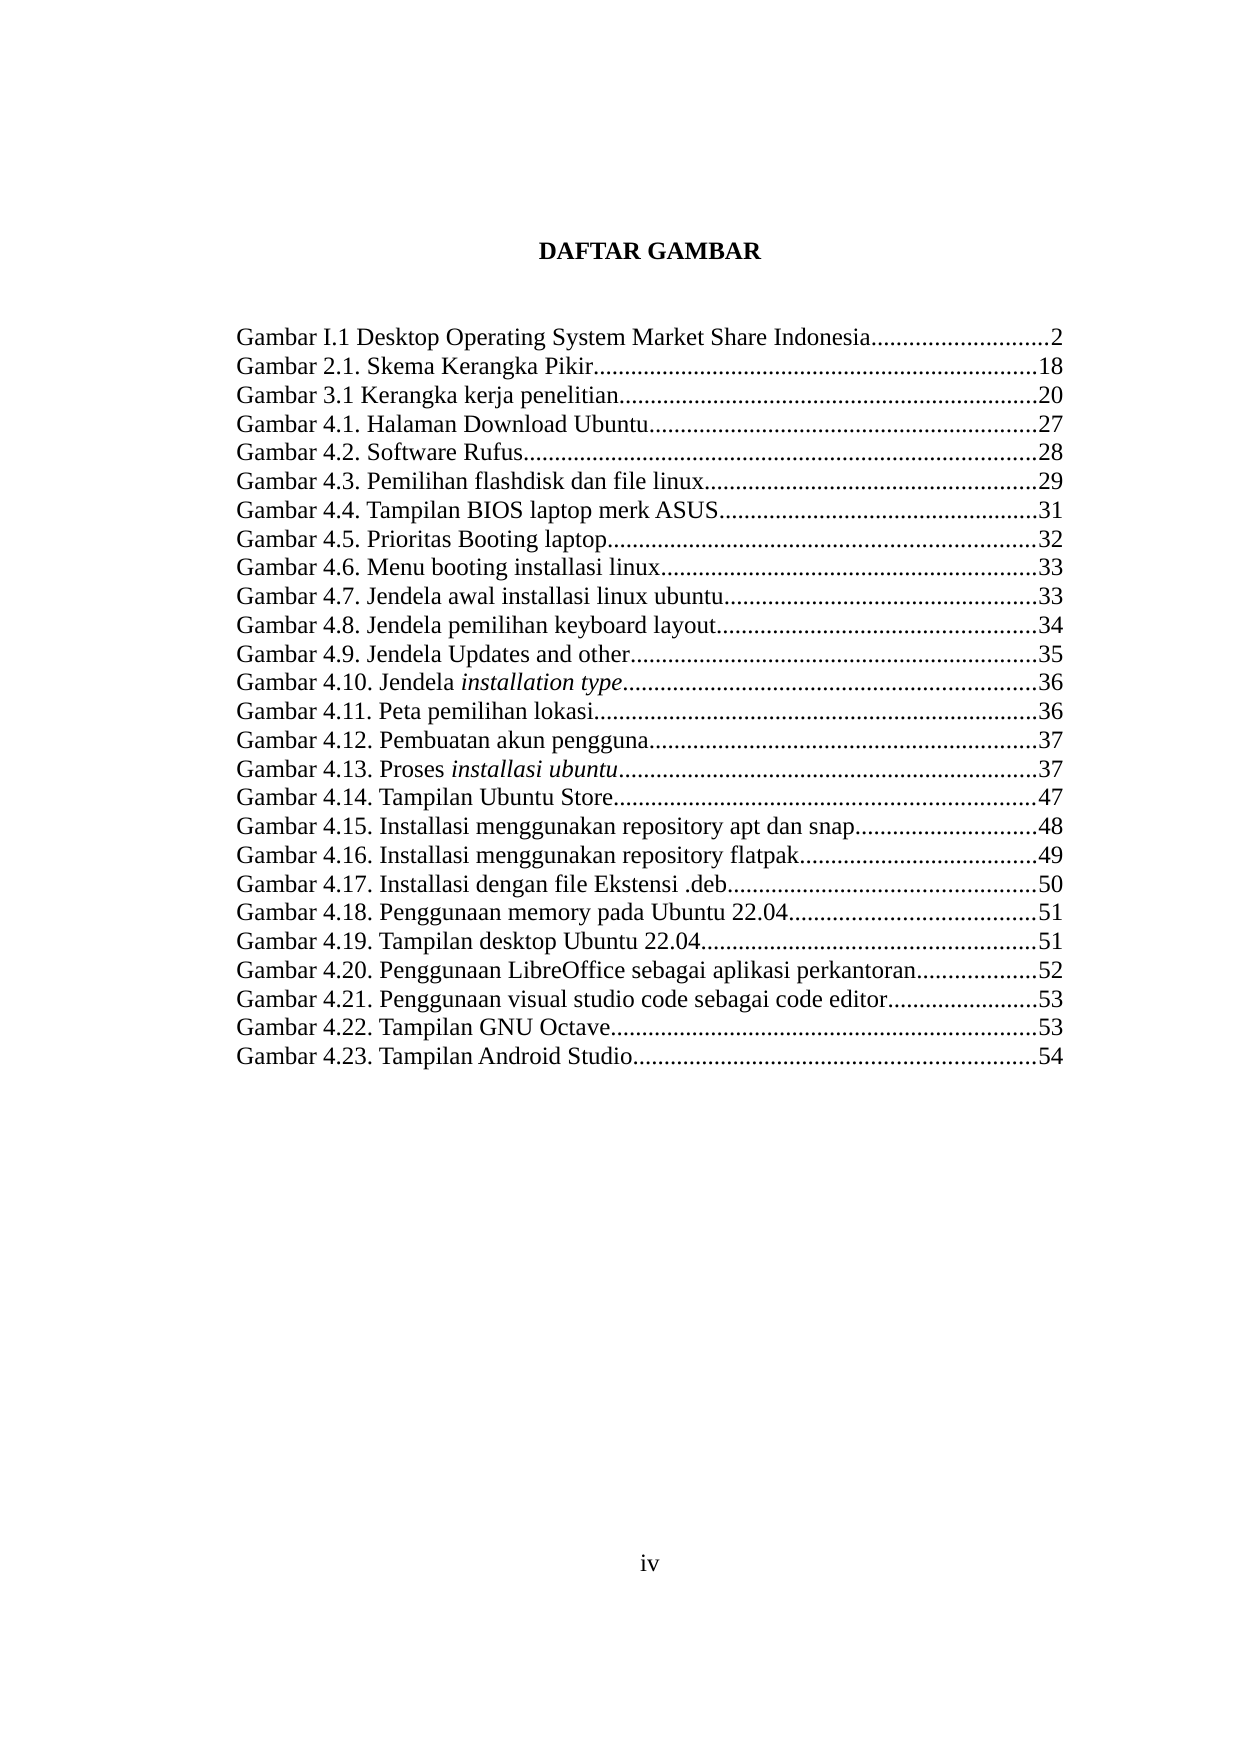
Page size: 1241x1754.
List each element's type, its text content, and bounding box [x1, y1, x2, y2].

text Gambar 4.4. Tampilan BIOS laptop merk ASUS 31 [236, 495, 1063, 524]
text Gambar 4.16. Installasi menggunakan repository flatpak 49 [236, 840, 1063, 869]
subtitle DAFTAR GAMBAR [236, 236, 1063, 265]
text Gambar 4.3. Pemilihan flashdisk dan file linux 29 [236, 466, 1063, 495]
text Gambar 2.1. Skema Kerangka Pikir 18 [236, 351, 1063, 380]
text Gambar I.1 Desktop Operating System Market Share Indonesia. 2 [236, 322, 1063, 351]
text Gambar 4.14. Tampilan Ubuntu Store 47 [236, 782, 1063, 811]
text Gambar 4.11. Peta pemilihan lokasi 36 [236, 696, 1063, 725]
text Gambar 4.9. Jendela Updates and other 35 [236, 639, 1063, 667]
text Gambar 4.19. Tampilan desktop Ubuntu 22.04 51 [236, 926, 1063, 955]
text Gambar 4.8. Jendela pemilihan keyboard layout 34 [236, 610, 1063, 639]
text Gambar 4.21. Penggunaan visual studio code sebagai code editor 53 [236, 984, 1063, 1012]
text Gambar 4.18. Penggunaan memory pada Ubuntu 22.04 51 [236, 897, 1063, 926]
text Gambar 3.1 Kerangka kerja penelitian 20 [236, 380, 1063, 409]
text Gambar 4.12. Pembuatan akun pengguna 37 [236, 725, 1063, 754]
text Gambar 4.6. Menu booting installasi linux 33 [236, 552, 1063, 581]
text Gambar 4.23. Tampilan Android Studio 54 [236, 1041, 1063, 1070]
text Gambar 4.13. Proses installasi ubuntu 37 [236, 754, 1063, 782]
text Gambar 4.15. Installasi menggunakan repository apt dan snap 48 [236, 811, 1063, 840]
text Gambar 4.7. Jendela awal installasi linux ubuntu 33 [236, 581, 1063, 610]
text Gambar 4.17. Installasi dengan file Ekstensi .deb 50 [236, 869, 1063, 897]
text Gambar 4.20. Penggunaan LibreOffice sebagai aplikasi perkantoran 52 [236, 955, 1063, 984]
text Gambar 4.5. Prioritas Booting laptop 32 [236, 524, 1063, 552]
text Gambar 4.2. Software Rufus 28 [236, 437, 1063, 466]
text Gambar 4.10. Jendela installation type 36 [236, 667, 1063, 696]
text Gambar 4.22. Tampilan GNU Octave 53 [236, 1012, 1063, 1041]
text Gambar 4.1. Halaman Download Ubuntu 27 [236, 409, 1063, 437]
